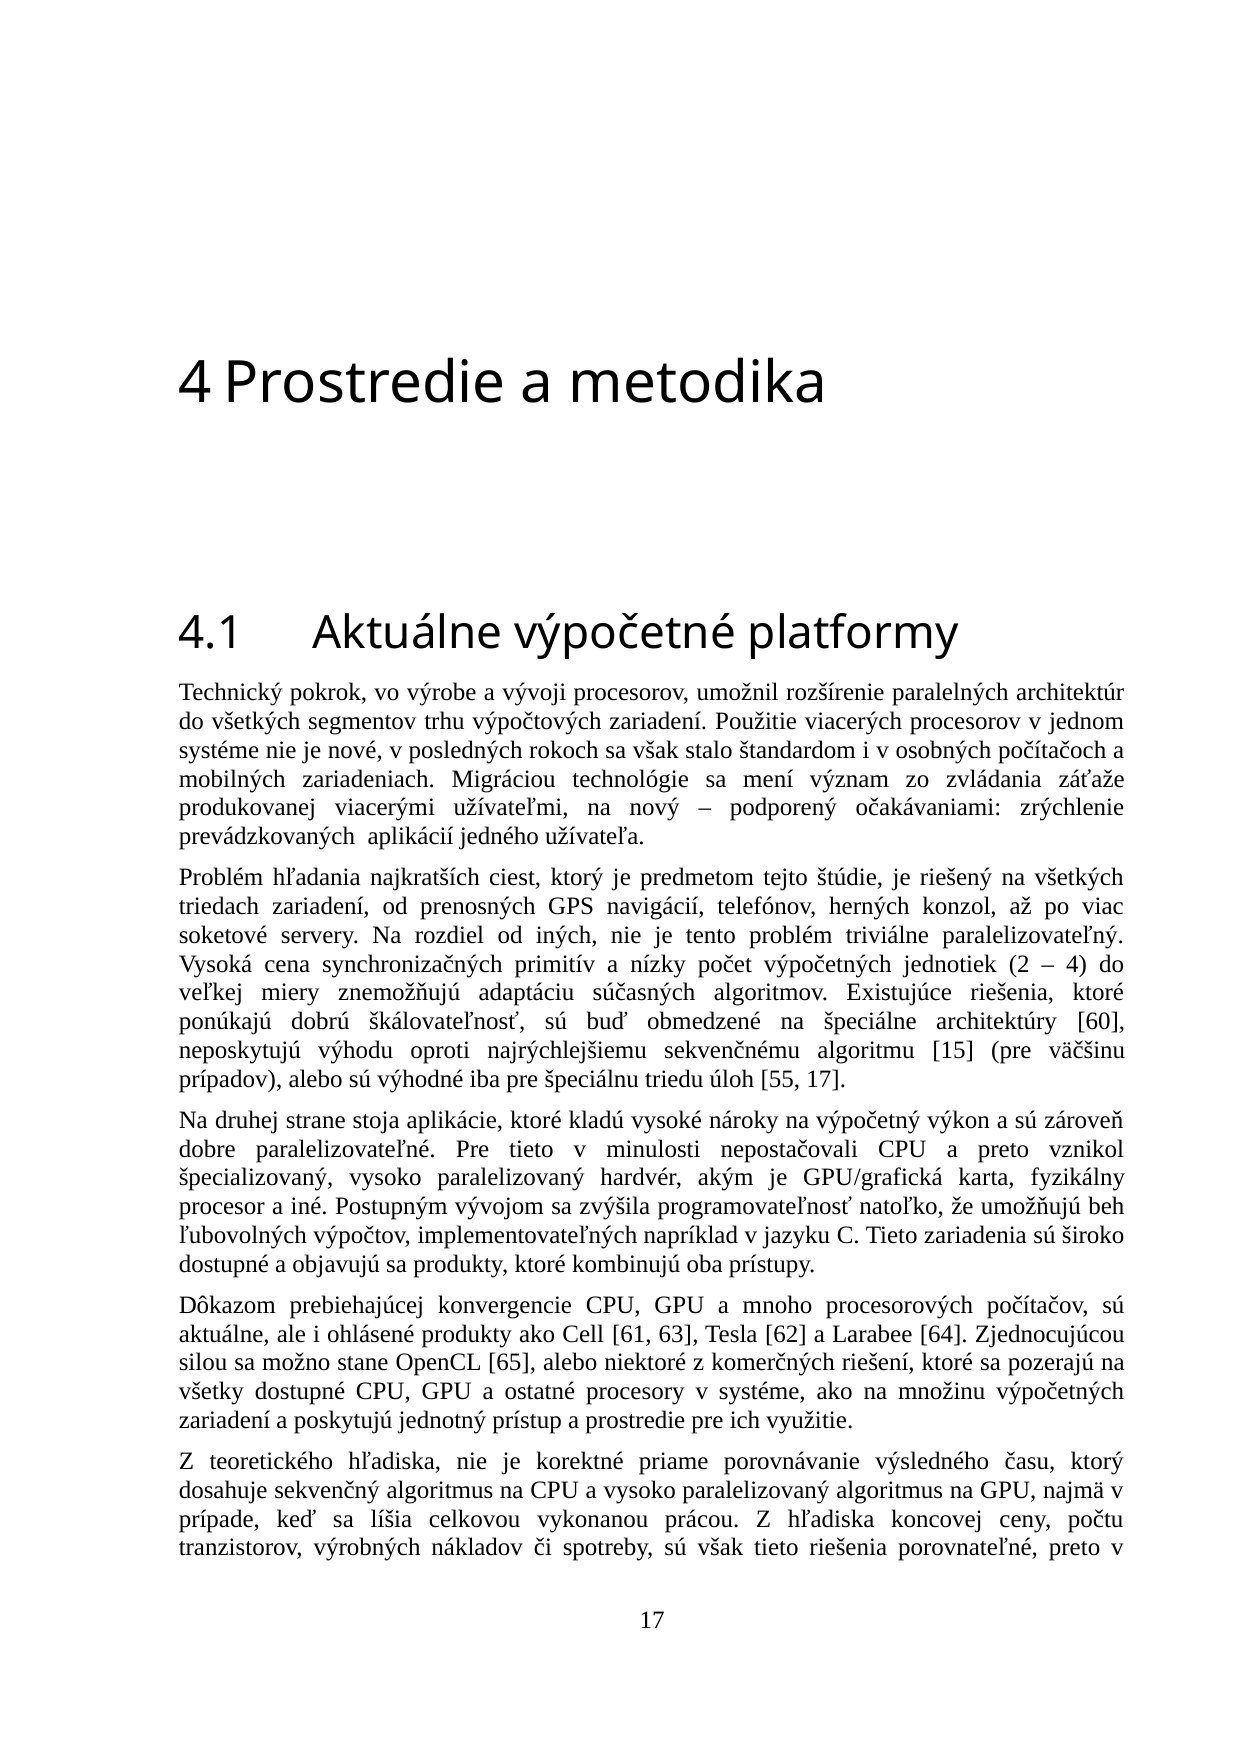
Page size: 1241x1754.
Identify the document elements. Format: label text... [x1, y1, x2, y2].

text Na druhej strane stoja aplikácie, ktoré kladú vysoké nároky na výpočetný výkon a sú zároveň dobre paralelizovateľné. Pre tieto v minulosti nepostačovali CPU a preto vznikol špecializovaný, vysoko paralelizovaný hardvér, akým je GPU/grafická karta, fyzikálny procesor a iné. Postupným vývojom sa zvýšila programovateľnosť natoľko, že umožňujú beh ľubovolných výpočtov, implementovateľných napríklad v jazyku C. Tieto zariadenia sú široko dostupné a objavujú sa produkty, ktoré kombinujú oba prístupy. [178, 1105, 1125, 1277]
text Technický pokrok, vo výrobe a vývoji procesorov, umožnil rozšírenie paralelných architektúr do všetkých segmentov trhu výpočtových zariadení. Použitie viacerých procesorov v jednom systéme nie je nové, v posledných rokoch sa však stalo štandardom i v osobných počítačoch a mobilných zariadeniach. Migráciou technológie sa mení význam zo zvládania záťaže produkovanej viacerými užívateľmi, na nový – podporený očakávaniami: zrýchlenie prevádzkovaných aplikácií jedného užívateľa. [178, 677, 1125, 850]
text Z teoretického hľadiska, nie je korektné priame porovnávanie výsledného času, ktorý dosahuje sekvenčný algoritmus na CPU a vysoko paralelizovaný algoritmus na GPU, najmä v prípade, keď sa líšia celkovou vykonanou prácou. Z hľadiska koncovej ceny, počtu tranzistorov, výrobných nákladov či spotreby, sú však tieto riešenia porovnateľné, preto v [178, 1446, 1125, 1561]
subtitle Aktuálne výpočetné platformy [178, 600, 1125, 662]
subtitle Prostredie a metodika [178, 341, 1125, 420]
text Problém hľadania najkratších ciest, ktorý je predmetom tejto štúdie, je riešený na všetkých triedach zariadení, od prenosných GPS navigácií, telefónov, herných konzol, až po viac soketové servery. Na rozdiel od iných, nie je tento problém triviálne paralelizovateľný. Vysoká cena synchronizačných primitív a nízky počet výpočetných jednotiek (2 – 4) do veľkej miery znemožňujú adaptáciu súčasných algoritmov. Existujúce riešenia, ktoré ponúkajú dobrú škálovateľnosť, sú buď obmedzené na špeciálne architektúry [60], neposkytujú výhodu oproti najrýchlejšiemu sekvenčnému algoritmu [15] (pre väčšinu prípadov), alebo sú výhodné iba pre špeciálnu triedu úloh [55, 17]. [178, 862, 1125, 1092]
text Dôkazom prebiehajúcej konvergencie CPU, GPU a mnoho procesorových počítačov, sú aktuálne, ale i ohlásené produkty ako Cell [61, 63], Tesla [62] a Larabee [64]. Zjednocujúcou silou sa možno stane OpenCL [65], alebo niektoré z komerčných riešení, ktoré sa pozerajú na všetky dostupné CPU, GPU a ostatné procesory v systéme, ako na množinu výpočetných zariadení a poskytujú jednotný prístup a prostredie pre ich využitie. [178, 1290, 1125, 1434]
